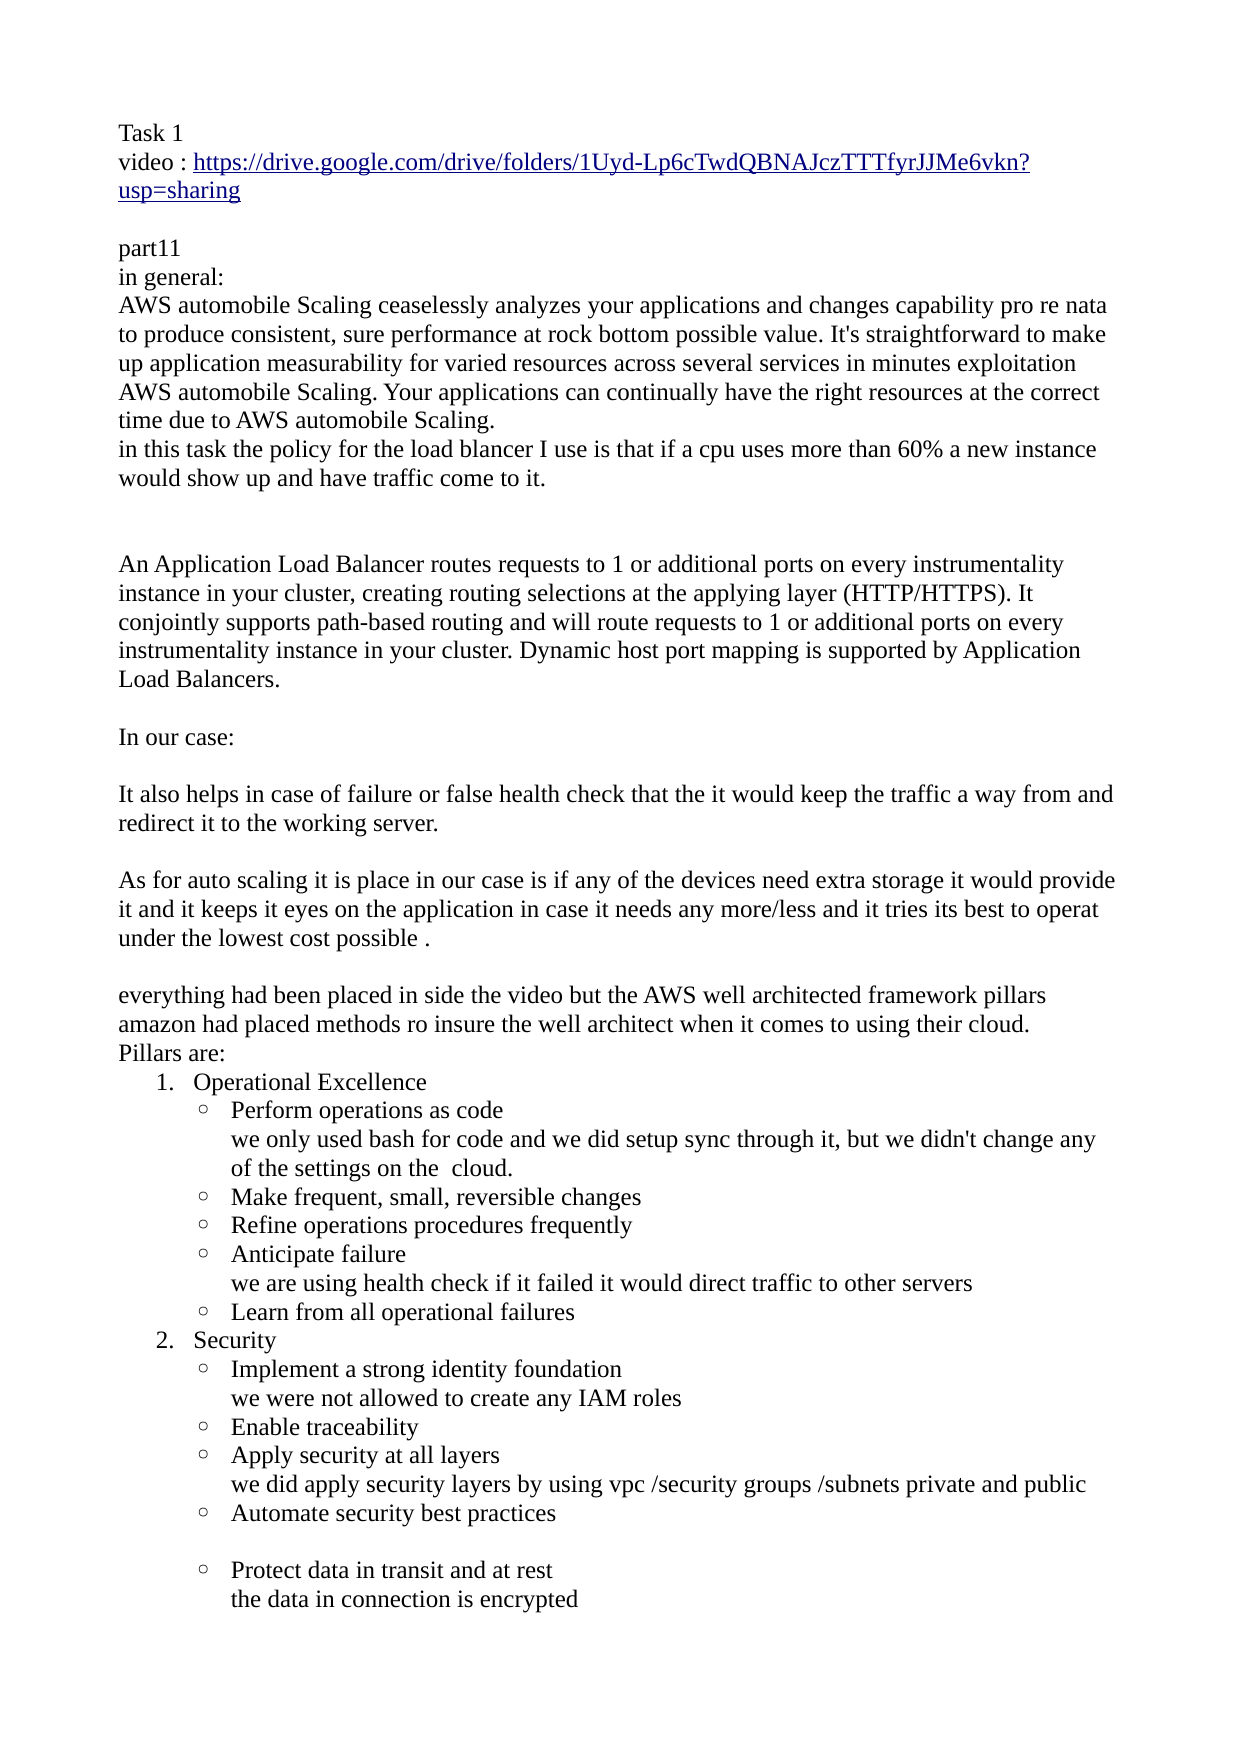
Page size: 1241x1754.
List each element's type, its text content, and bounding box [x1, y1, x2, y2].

text in general: [118, 262, 1122, 291]
list Protect data in transit and at rest the data in connection is encrypted [193, 1556, 1122, 1613]
list Enable traceability [193, 1412, 1122, 1441]
text in this task the policy for the load blancer I use is that if a cpu uses more than 60% a new instance would show up and have traffic come to it. [118, 434, 1122, 492]
text Task 1 video : https://drive.google.com/drive/folders/1Uyd-Lp6cTwdQBNAJczTTTfyrJJMe6vkn?usp=sharing [118, 118, 1122, 204]
text Pillars are: [118, 1038, 1122, 1067]
list Perform operations as code we only used bash for code and we did setup sync through it, but we didn't change any of the settings on the cloud. [193, 1096, 1122, 1182]
text As for auto scaling it is place in our case is if any of the devices need extra storage it would provide it and it keeps it eyes on the application in case it needs any more/less and it tries its best to operat under the lowest cost possible . [118, 866, 1122, 952]
list Implement a strong identity foundation we were not allowed to create any IAM roles [193, 1354, 1122, 1412]
text part11 [118, 233, 1122, 262]
list Make frequent, small, reversible changes [193, 1182, 1122, 1211]
text An Application Load Balancer routes requests to 1 or additional ports on every instrumentality instance in your cluster, creating routing selections at the applying layer (HTTP/HTTPS). It conjointly supports path-based routing and will route requests to 1 or additional ports on every instrumentality instance in your cluster. Dynamic host port mapping is supported by Application Load Balancers. [118, 549, 1122, 693]
list Learn from all operational failures [193, 1297, 1122, 1326]
text AWS automobile Scaling ceaselessly analyzes your applications and changes capability pro re nata to produce consistent, sure performance at rock bottom possible value. It's straightforward to make up application measurability for varied resources across several services in minutes exploitation AWS automobile Scaling. Your applications can continually have the right resources at the correct time due to AWS automobile Scaling. [118, 291, 1122, 434]
list Anticipate failure we are using health check if it failed it would direct traffic to other servers [193, 1239, 1122, 1297]
text everything had been placed in side the video but the AWS well architected framework pillars [118, 981, 1122, 1009]
list Automate security best practices [193, 1498, 1122, 1556]
list Refine operations procedures frequently [193, 1211, 1122, 1239]
list Security [156, 1326, 1122, 1354]
text In our case: [118, 722, 1122, 751]
text amazon had placed methods ro insure the well architect when it comes to using their cloud. [118, 1009, 1122, 1038]
text It also helps in case of failure or false health check that the it would keep the traffic a way from and redirect it to the working server. [118, 779, 1122, 837]
list Operational Excellence [156, 1067, 1122, 1096]
list Apply security at all layers we did apply security layers by using vpc /security groups /subnets private and public [193, 1441, 1122, 1498]
